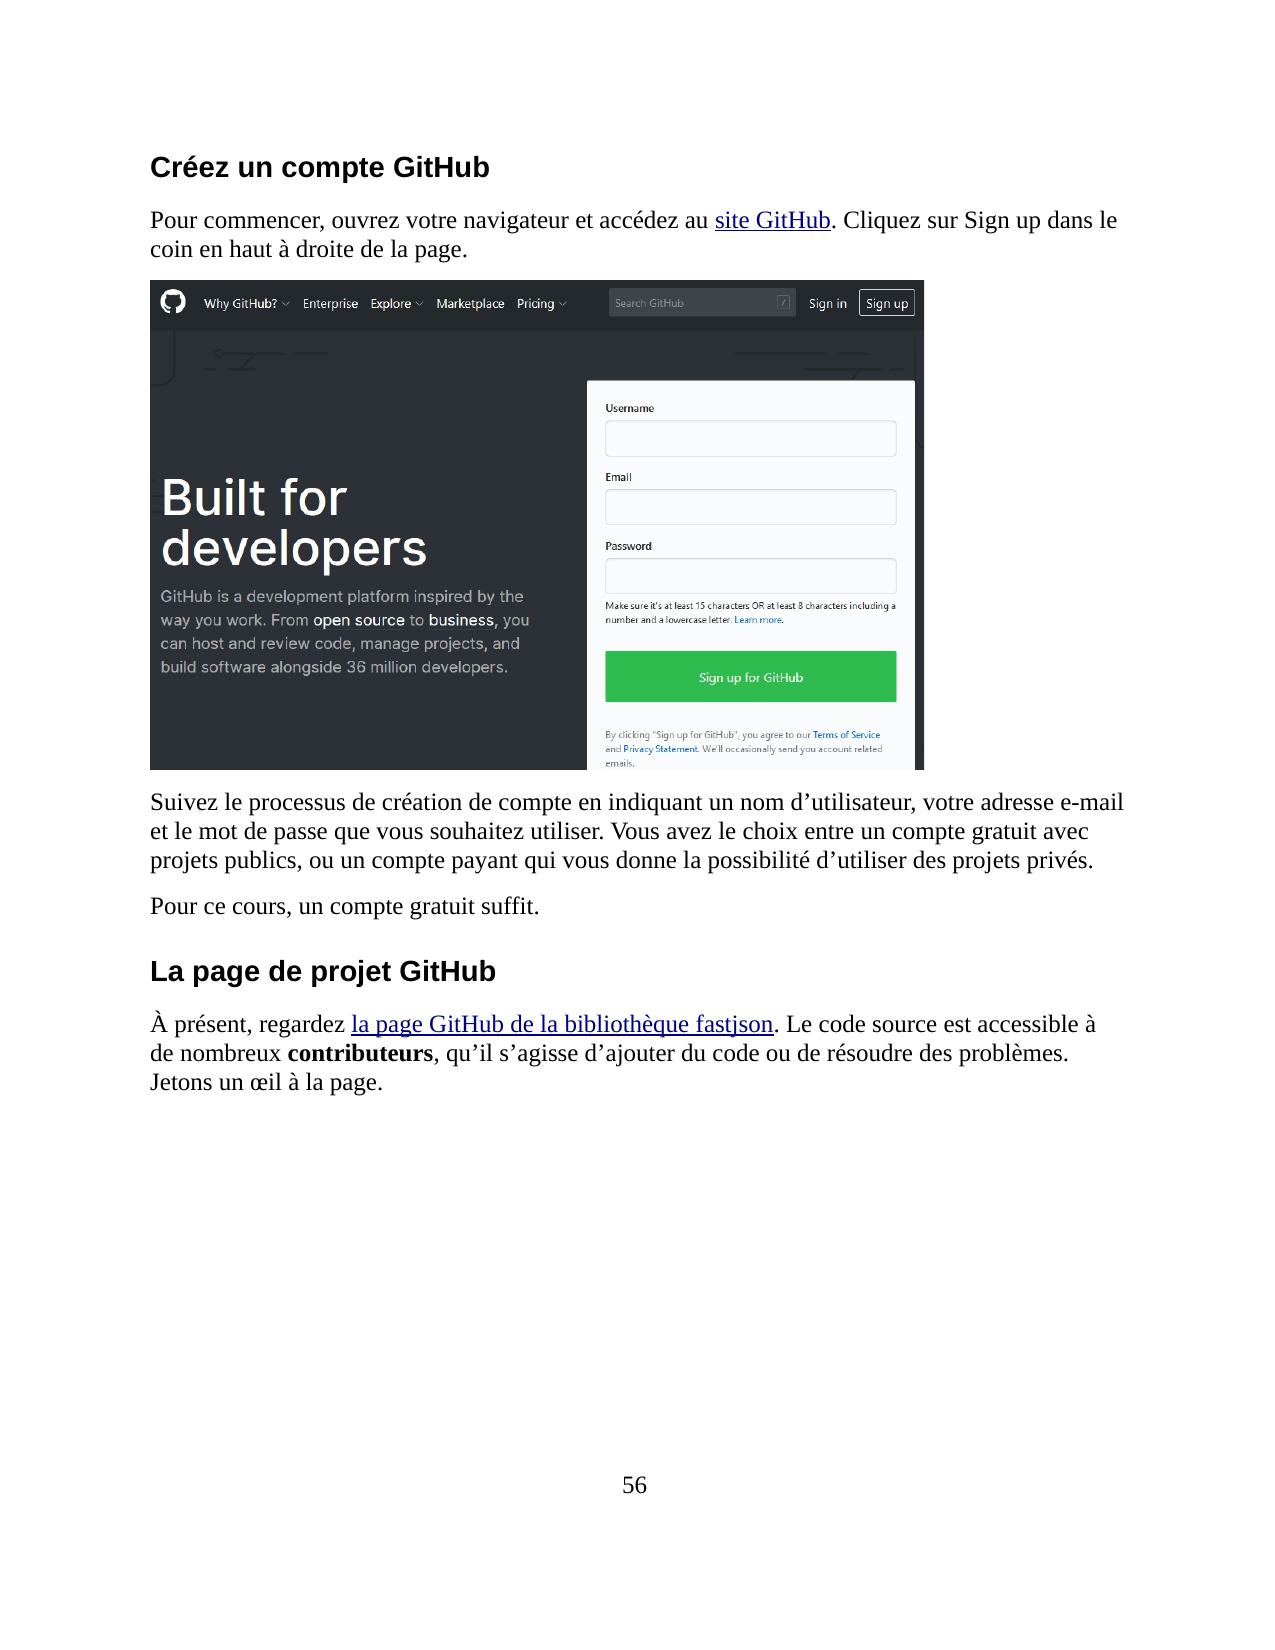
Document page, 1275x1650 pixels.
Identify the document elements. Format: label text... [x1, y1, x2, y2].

text Pour ce cours, un compte gratuit suffit. [150, 891, 1125, 920]
text Suivez le processus de création de compte en indiquant un nom d’utilisateur, votre adresse e-mail et le mot de passe que vous souhaitez utiliser. Vous avez le choix entre un compte gratuit avec projets publics, ou un compte payant qui vous donne la possibilité d’utiliser des projets privés. [150, 787, 1125, 873]
subtitle Créez un compte GitHub [150, 150, 1125, 183]
picture [150, 280, 925, 770]
text Pour commencer, ouvrez votre navigateur et accédez au site GitHub. Cliquez sur Sign up dans le coin en haut à droite de la page. [150, 205, 1125, 262]
text À présent, regardez la page GitHub de la bibliothèque fastjson. Le code source est accessible à de nombreux contributeurs, qu’il s’agisse d’ajouter du code ou de résoudre des problèmes. Jetons un œil à la page. [150, 1009, 1125, 1095]
subtitle La page de projet GitHub [150, 954, 1125, 988]
